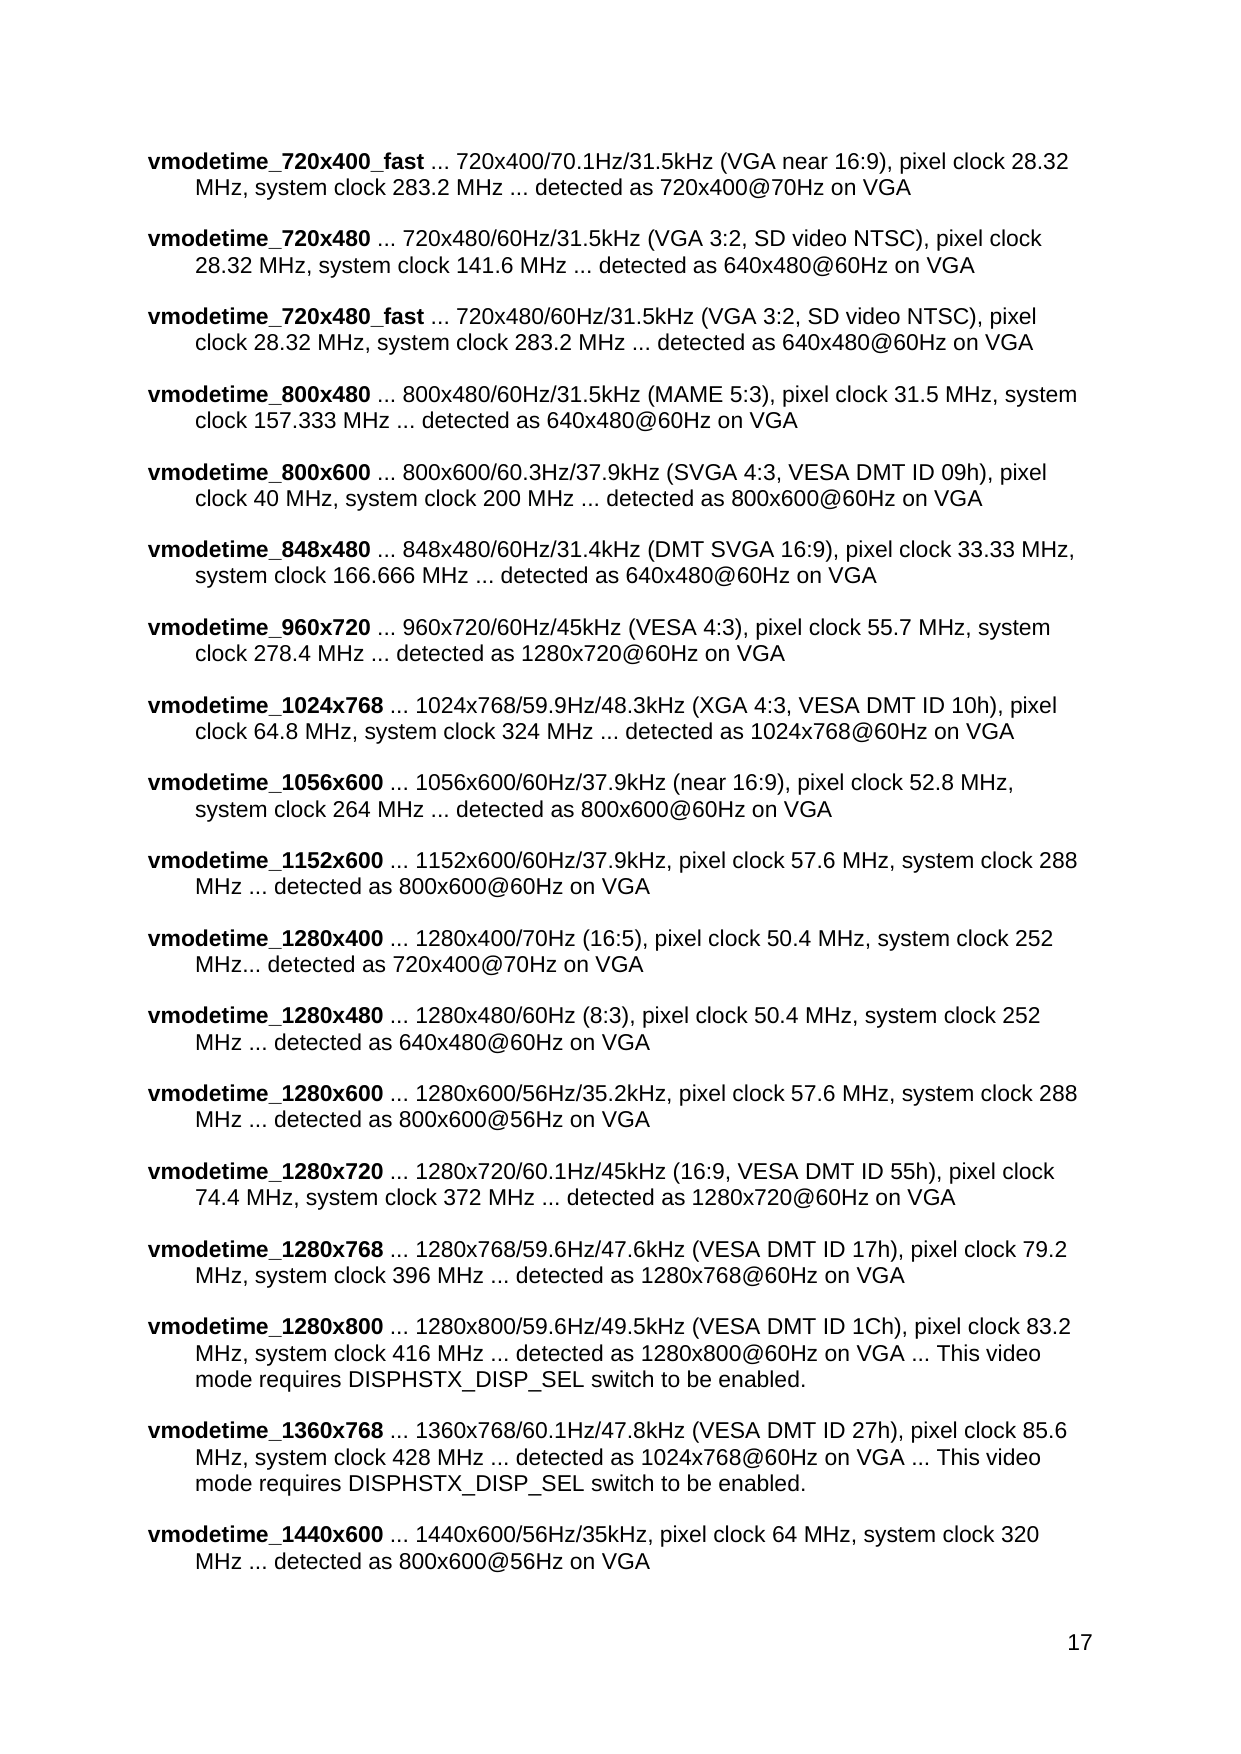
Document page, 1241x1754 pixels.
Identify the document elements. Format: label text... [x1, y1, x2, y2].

text vmodetime_960x720 ... 960x720/60Hz/45kHz (VESA 4:3), pixel clock 55.7 MHz, system clock 278.4 MHz ... detected as 1280x720@60Hz on VGA [148, 614, 1093, 667]
text vmodetime_1056x600 ... 1056x600/60Hz/37.9kHz (near 16:9), pixel clock 52.8 MHz, system clock 264 MHz ... detected as 800x600@60Hz on VGA [148, 769, 1093, 822]
text vmodetime_800x480 ... 800x480/60Hz/31.5kHz (MAME 5:3), pixel clock 31.5 MHz, system clock 157.333 MHz ... detected as 640x480@60Hz on VGA [148, 381, 1093, 433]
text vmodetime_1360x768 ... 1360x768/60.1Hz/47.8kHz (VESA DMT ID 27h), pixel clock 85.6 MHz, system clock 428 MHz ... detected as 1024x768@60Hz on VGA ... This video mode requires DISPHSTX_DISP_SEL switch to be enabled. [148, 1417, 1093, 1496]
text vmodetime_720x480_fast ... 720x480/60Hz/31.5kHz (VGA 3:2, SD video NTSC), pixel clock 28.32 MHz, system clock 283.2 MHz ... detected as 640x480@60Hz on VGA [148, 303, 1093, 356]
text vmodetime_1024x768 ... 1024x768/59.9Hz/48.3kHz (XGA 4:3, VESA DMT ID 10h), pixel clock 64.8 MHz, system clock 324 MHz ... detected as 1024x768@60Hz on VGA [148, 692, 1093, 744]
text vmodetime_1152x600 ... 1152x600/60Hz/37.9kHz, pixel clock 57.6 MHz, system clock 288 MHz ... detected as 800x600@60Hz on VGA [148, 847, 1093, 900]
text vmodetime_1280x400 ... 1280x400/70Hz (16:5), pixel clock 50.4 MHz, system clock 252 MHz... detected as 720x400@70Hz on VGA [148, 925, 1093, 977]
text vmodetime_800x600 ... 800x600/60.3Hz/37.9kHz (SVGA 4:3, VESA DMT ID 09h), pixel clock 40 MHz, system clock 200 MHz ... detected as 800x600@60Hz on VGA [148, 458, 1093, 511]
text vmodetime_1280x800 ... 1280x800/59.6Hz/49.5kHz (VESA DMT ID 1Ch), pixel clock 83.2 MHz, system clock 416 MHz ... detected as 1280x800@60Hz on VGA ... This video mode requires DISPHSTX_DISP_SEL switch to be enabled. [148, 1313, 1093, 1392]
text vmodetime_720x400_fast ... 720x400/70.1Hz/31.5kHz (VGA near 16:9), pixel clock 28.32 MHz, system clock 283.2 MHz ... detected as 720x400@70Hz on VGA [148, 148, 1093, 200]
text vmodetime_720x480 ... 720x480/60Hz/31.5kHz (VGA 3:2, SD video NTSC), pixel clock 28.32 MHz, system clock 141.6 MHz ... detected as 640x480@60Hz on VGA [148, 225, 1093, 278]
text vmodetime_1440x600 ... 1440x600/56Hz/35kHz, pixel clock 64 MHz, system clock 320 MHz ... detected as 800x600@56Hz on VGA [148, 1521, 1093, 1574]
text vmodetime_1280x720 ... 1280x720/60.1Hz/45kHz (16:9, VESA DMT ID 55h), pixel clock 74.4 MHz, system clock 372 MHz ... detected as 1280x720@60Hz on VGA [148, 1158, 1093, 1211]
text vmodetime_1280x600 ... 1280x600/56Hz/35.2kHz, pixel clock 57.6 MHz, system clock 288 MHz ... detected as 800x600@56Hz on VGA [148, 1080, 1093, 1133]
text vmodetime_1280x768 ... 1280x768/59.6Hz/47.6kHz (VESA DMT ID 17h), pixel clock 79.2 MHz, system clock 396 MHz ... detected as 1280x768@60Hz on VGA [148, 1236, 1093, 1288]
text vmodetime_848x480 ... 848x480/60Hz/31.4kHz (DMT SVGA 16:9), pixel clock 33.33 MHz, system clock 166.666 MHz ... detected as 640x480@60Hz on VGA [148, 536, 1093, 589]
text vmodetime_1280x480 ... 1280x480/60Hz (8:3), pixel clock 50.4 MHz, system clock 252 MHz ... detected as 640x480@60Hz on VGA [148, 1002, 1093, 1055]
